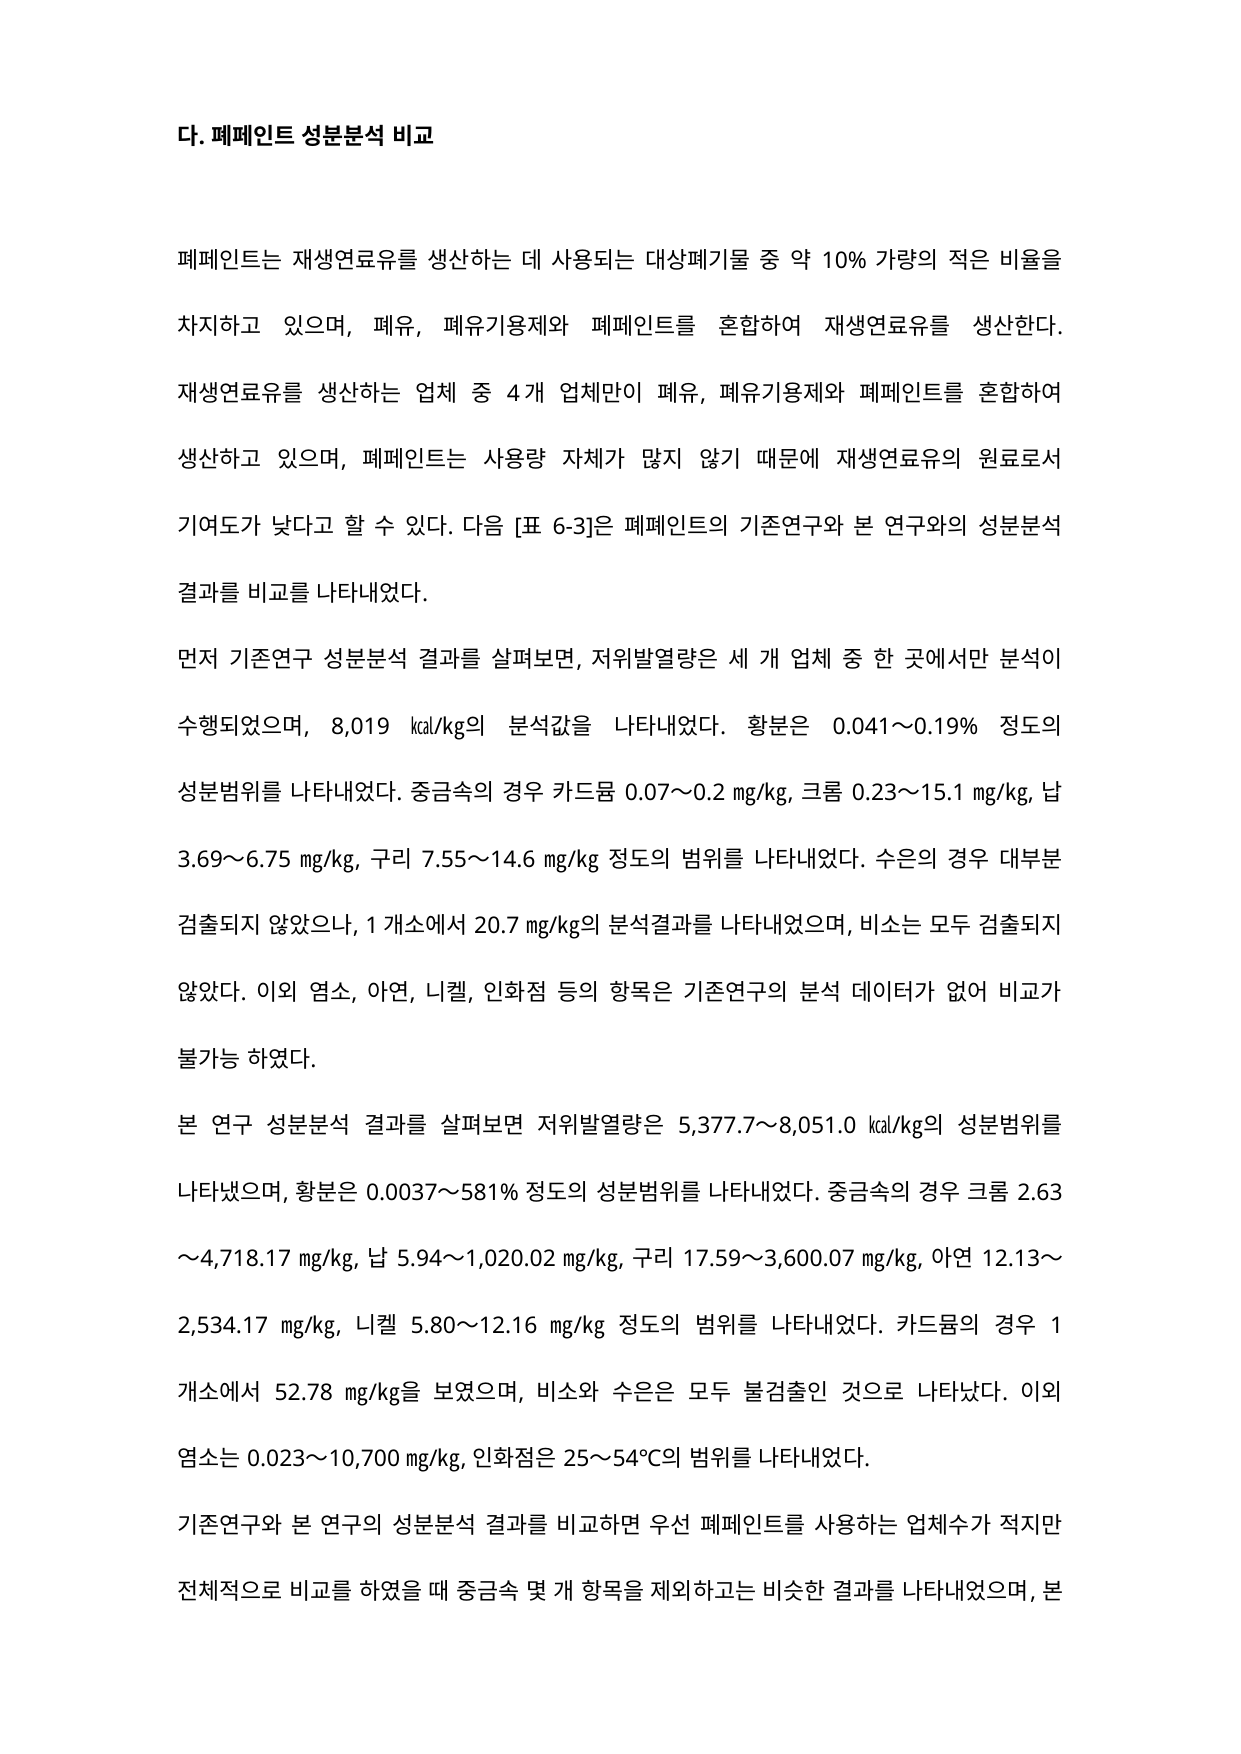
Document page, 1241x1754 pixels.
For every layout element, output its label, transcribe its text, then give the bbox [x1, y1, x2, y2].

text 폐페인트는 재생연료유를 생산하는 데 사용되는 대상폐기물 중 약 10% 가량의 적은 비율을 차지하고 있으며, 폐유, 폐유기용제와 폐페인트를 혼합하여 재생연료유를 생산한다. 재생연료유를 생산하는 업체 중 4개 업체만이 폐유, 폐유기용제와 폐페인트를 혼합하여 생산하고 있으며, 폐페인트는 사용량 자체가 많지 않기 때문에 재생연료유의 원료로서 기여도가 낮다고 할 수 있다. 다음 [표 6-3]은 폐폐인트의 기존연구와 본 연구와의 성분분석 결과를 비교를 나타내었다. [177, 242, 1063, 608]
text 기존연구와 본 연구의 성분분석 결과를 비교하면 우선 폐페인트를 사용하는 업체수가 적지만 전체적으로 비교를 하였을 때 중금속 몇 개 항목을 제외하고는 비슷한 결과를 나타내었으며, 본 [177, 1507, 1063, 1606]
text 먼저 기존연구 성분분석 결과를 살펴보면, 저위발열량은 세 개 업체 중 한 곳에서만 분석이 수행되었으며, 8,019 ㎉/㎏의 분석값을 나타내었다. 황분은 0.041～0.19% 정도의 성분범위를 나타내었다. 중금속의 경우 카드뮴 0.07～0.2 ㎎/㎏, 크롬 0.23～15.1 ㎎/㎏, 납 3.69～6.75 ㎎/㎏, 구리 7.55～14.6 ㎎/㎏ 정도의 범위를 나타내었다. 수은의 경우 대부분 검출되지 않았으나, 1개소에서 20.7 ㎎/㎏의 분석결과를 나타내었으며, 비소는 모두 검출되지 않았다. 이외 염소, 아연, 니켈, 인화점 등의 항목은 기존연구의 분석 데이터가 없어 비교가 불가능 하였다. [177, 641, 1063, 1074]
text 다. 폐페인트 성분분석 비교 [177, 118, 1063, 151]
text 본 연구 성분분석 결과를 살펴보면 저위발열량은 5,377.7～8,051.0 ㎉/㎏의 성분범위를 나타냈으며, 황분은 0.0037～581% 정도의 성분범위를 나타내었다. 중금속의 경우 크롬 2.63～4,718.17 ㎎/㎏, 납 5.94～1,020.02 ㎎/㎏, 구리 17.59～3,600.07 ㎎/㎏, 아연 12.13～2,534.17 ㎎/㎏, 니켈 5.80～12.16 ㎎/㎏ 정도의 범위를 나타내었다. 카드뮴의 경우 1개소에서 52.78 ㎎/㎏을 보였으며, 비소와 수은은 모두 불검출인 것으로 나타났다. 이외 염소는 0.023～10,700 ㎎/㎏, 인화점은 25～54℃의 범위를 나타내었다. [177, 1107, 1063, 1473]
